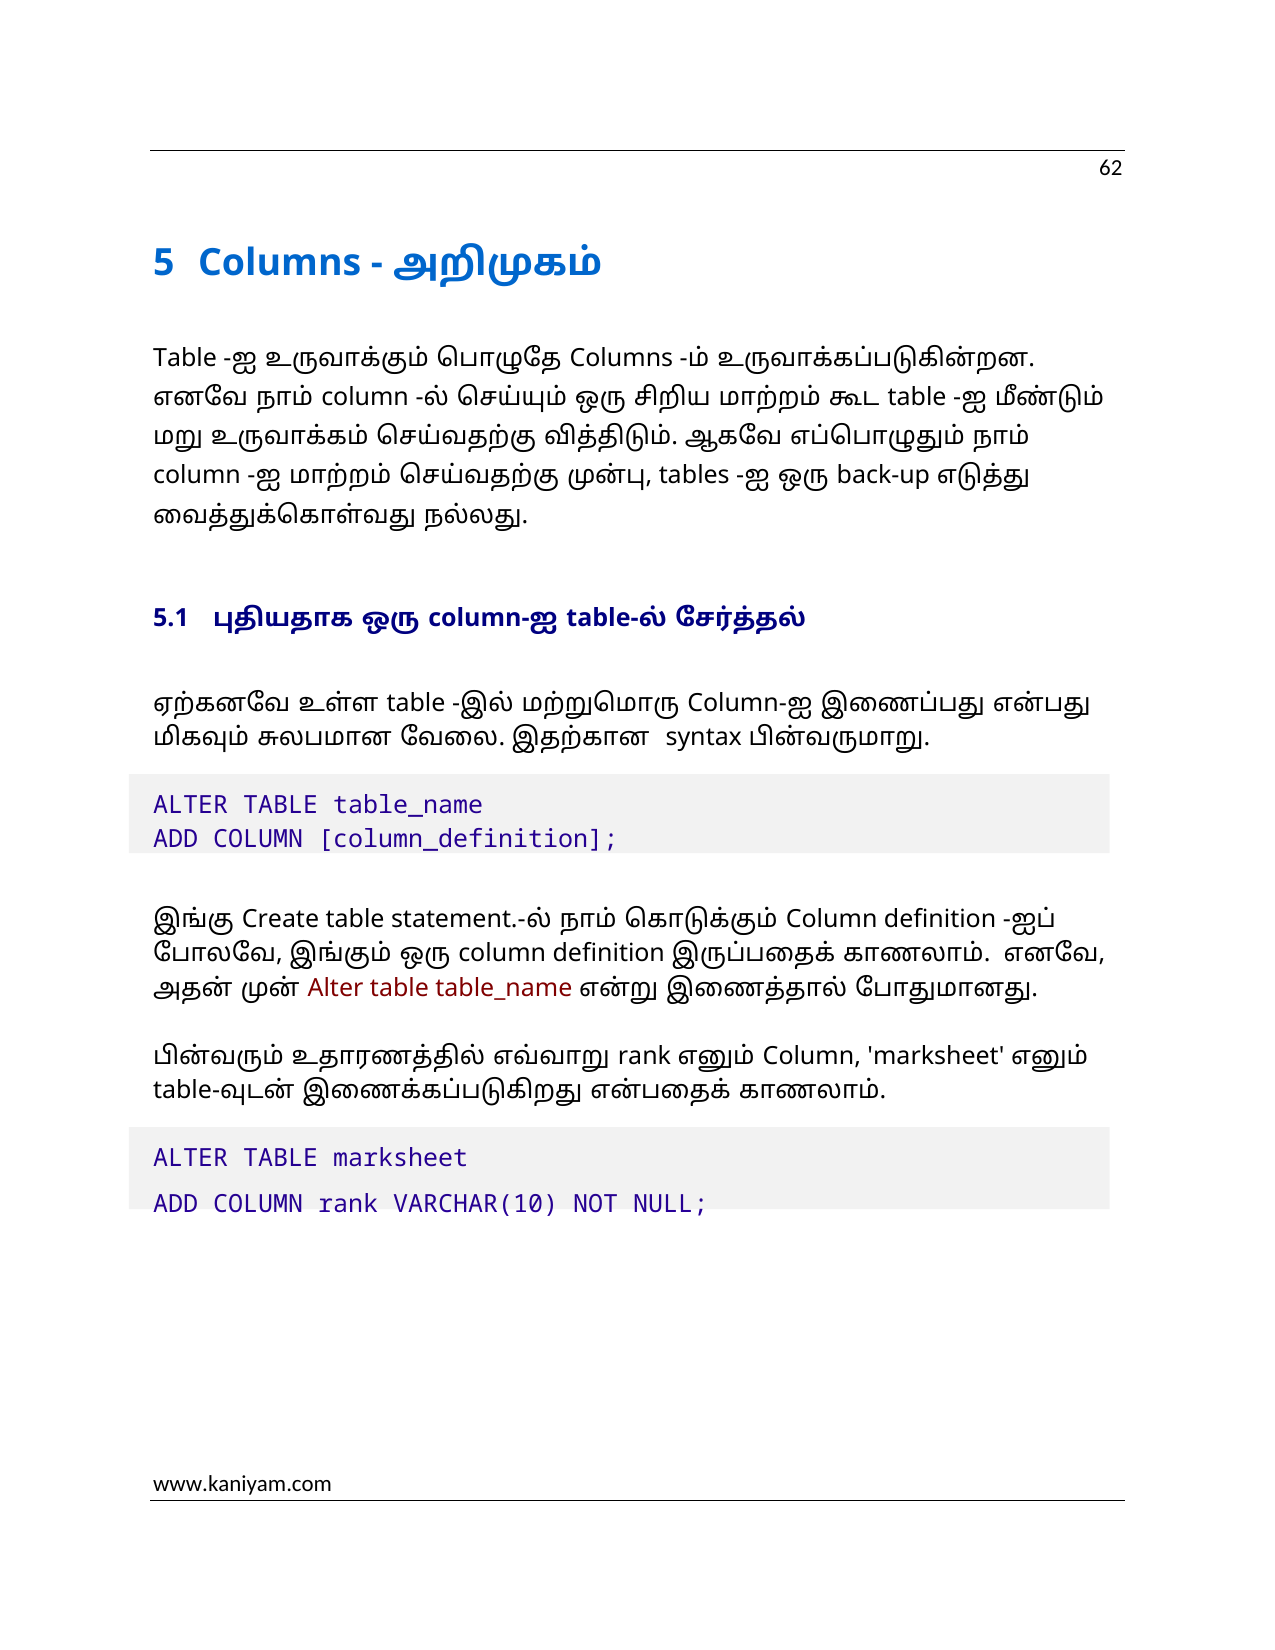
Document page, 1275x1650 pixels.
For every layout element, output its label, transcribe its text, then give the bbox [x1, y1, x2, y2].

text ADD COLUMN rank VARCHAR(10) NOT NULL; [153, 1186, 1122, 1220]
text பின்வரும் உதாரணத்தில் எவ்வாறு rank எனும் Column, 'marksheet' எனும் table-வுடன் இணைக்கப்படுகிறது என்பதைக் காணலாம். [153, 1037, 1122, 1105]
text இங்கு Create table statement.-ல் நாம் கொடுக்கும் Column definition -ஐப் போலவே, இங்கும் ஒரு column definition இருப்பதைக் காணலாம். எனவே, அதன் முன் Alter table table_name என்று இணைத்தால் போதுமானது. [153, 901, 1122, 1003]
subtitle Columns - அறிமுகம் [153, 236, 1122, 287]
text ஏற்கனவே உள்ள table -இல் மற்றுமொரு Column-ஐ இணைப்பது என்பது மிகவும் சுலபமான வேலை. இதற்கான syntax பின்வருமாறு. [153, 684, 1122, 752]
text Table -ஐ உருவாக்கும் பொழுதே Columns -ம் உருவாக்கப்படுகின்றன. எனவே நாம் column -ல் செய்யும் ஒரு சிறிய மாற்றம் கூட table -ஐ மீண்டும் மறு உருவாக்கம் செய்வதற்கு வித்திடும். ஆகவே எப்பொழுதும் நாம் column -ஐ மாற்றம் செய்வதற்கு முன்பு, tables -ஐ ஒரு back-up எடுத்து வைத்துக்கொள்வது நல்லது. [153, 339, 1122, 530]
subtitle புதியதாக ஒரு column-ஐ table-ல் சேர்த்தல் [153, 599, 1122, 634]
